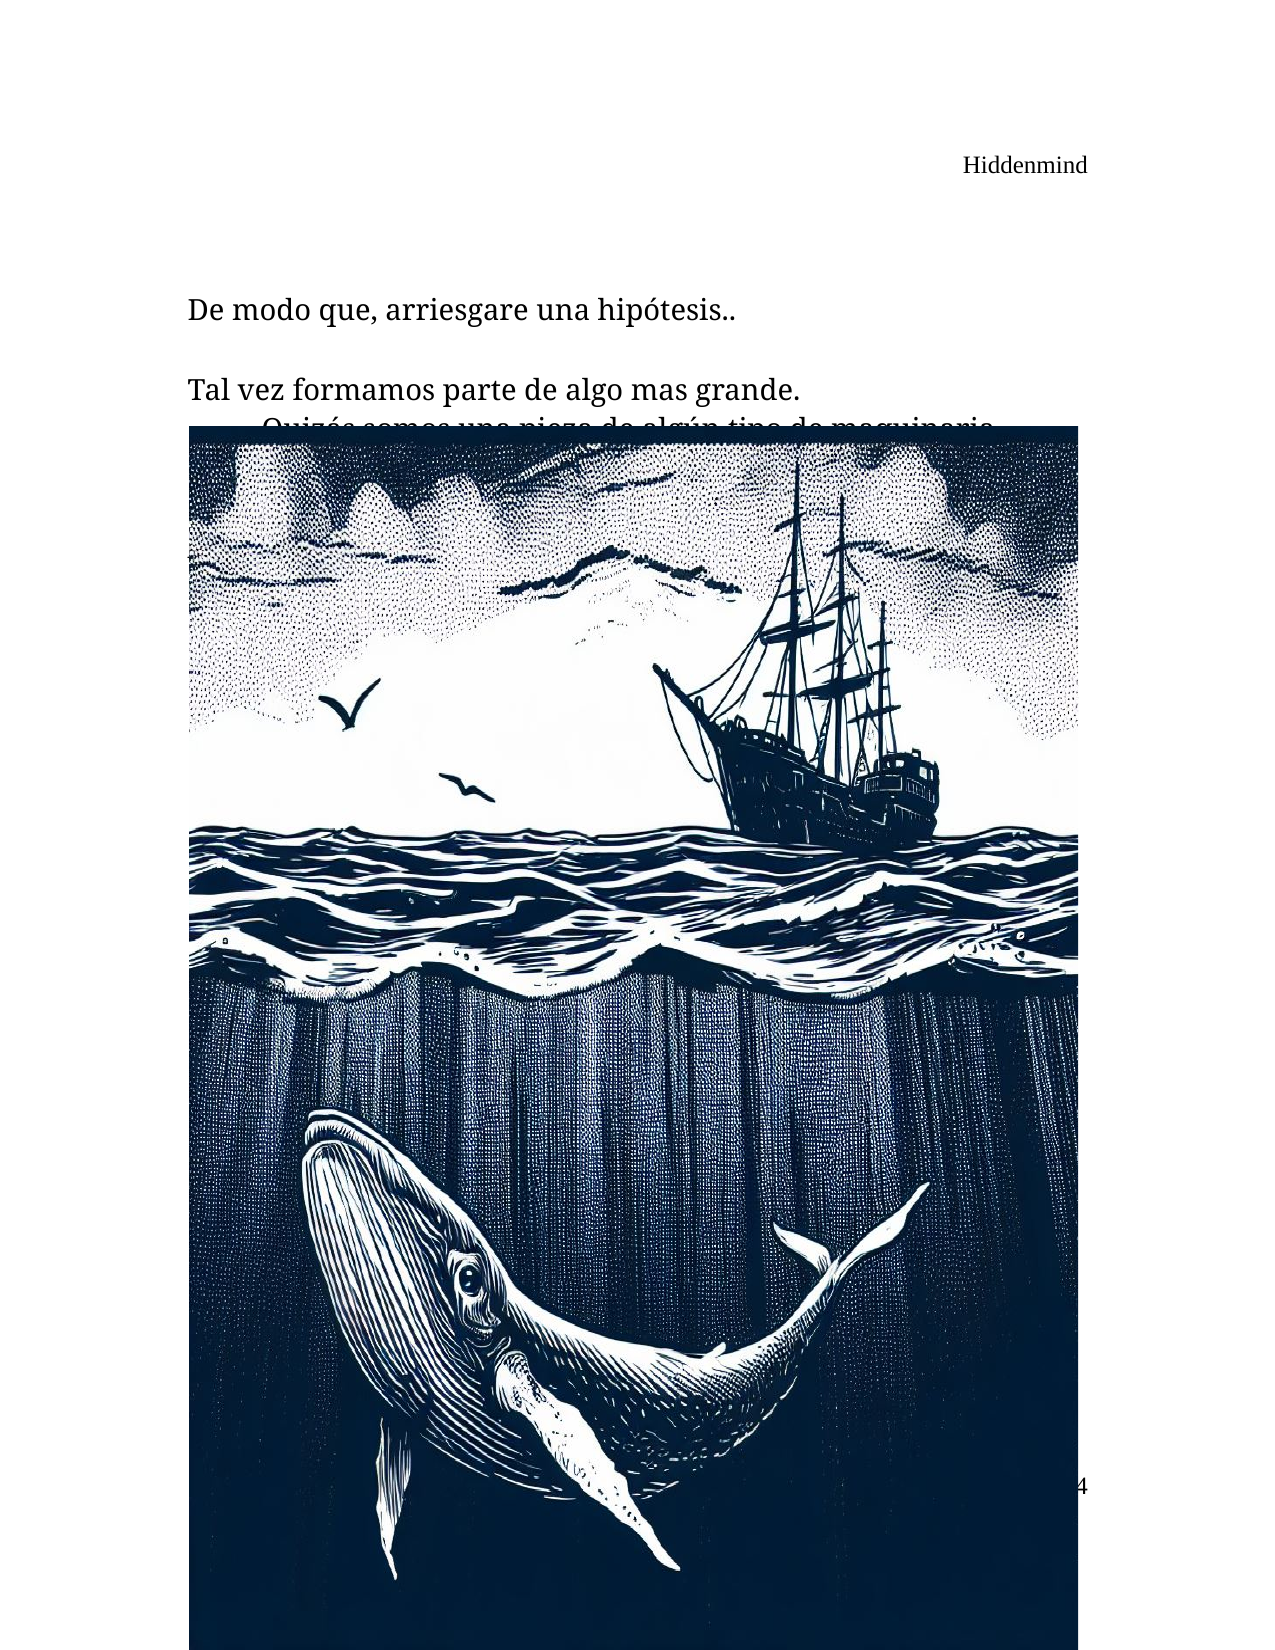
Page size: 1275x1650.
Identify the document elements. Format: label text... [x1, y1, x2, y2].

text Tal vez formamos parte de algo mas grande. [187, 369, 1087, 408]
picture [189, 426, 1079, 1650]
text Quizás somos una pieza de algún tipo de maquinaria. [187, 408, 1087, 448]
text De modo que, arriesgare una hipótesis.. [187, 289, 1087, 329]
